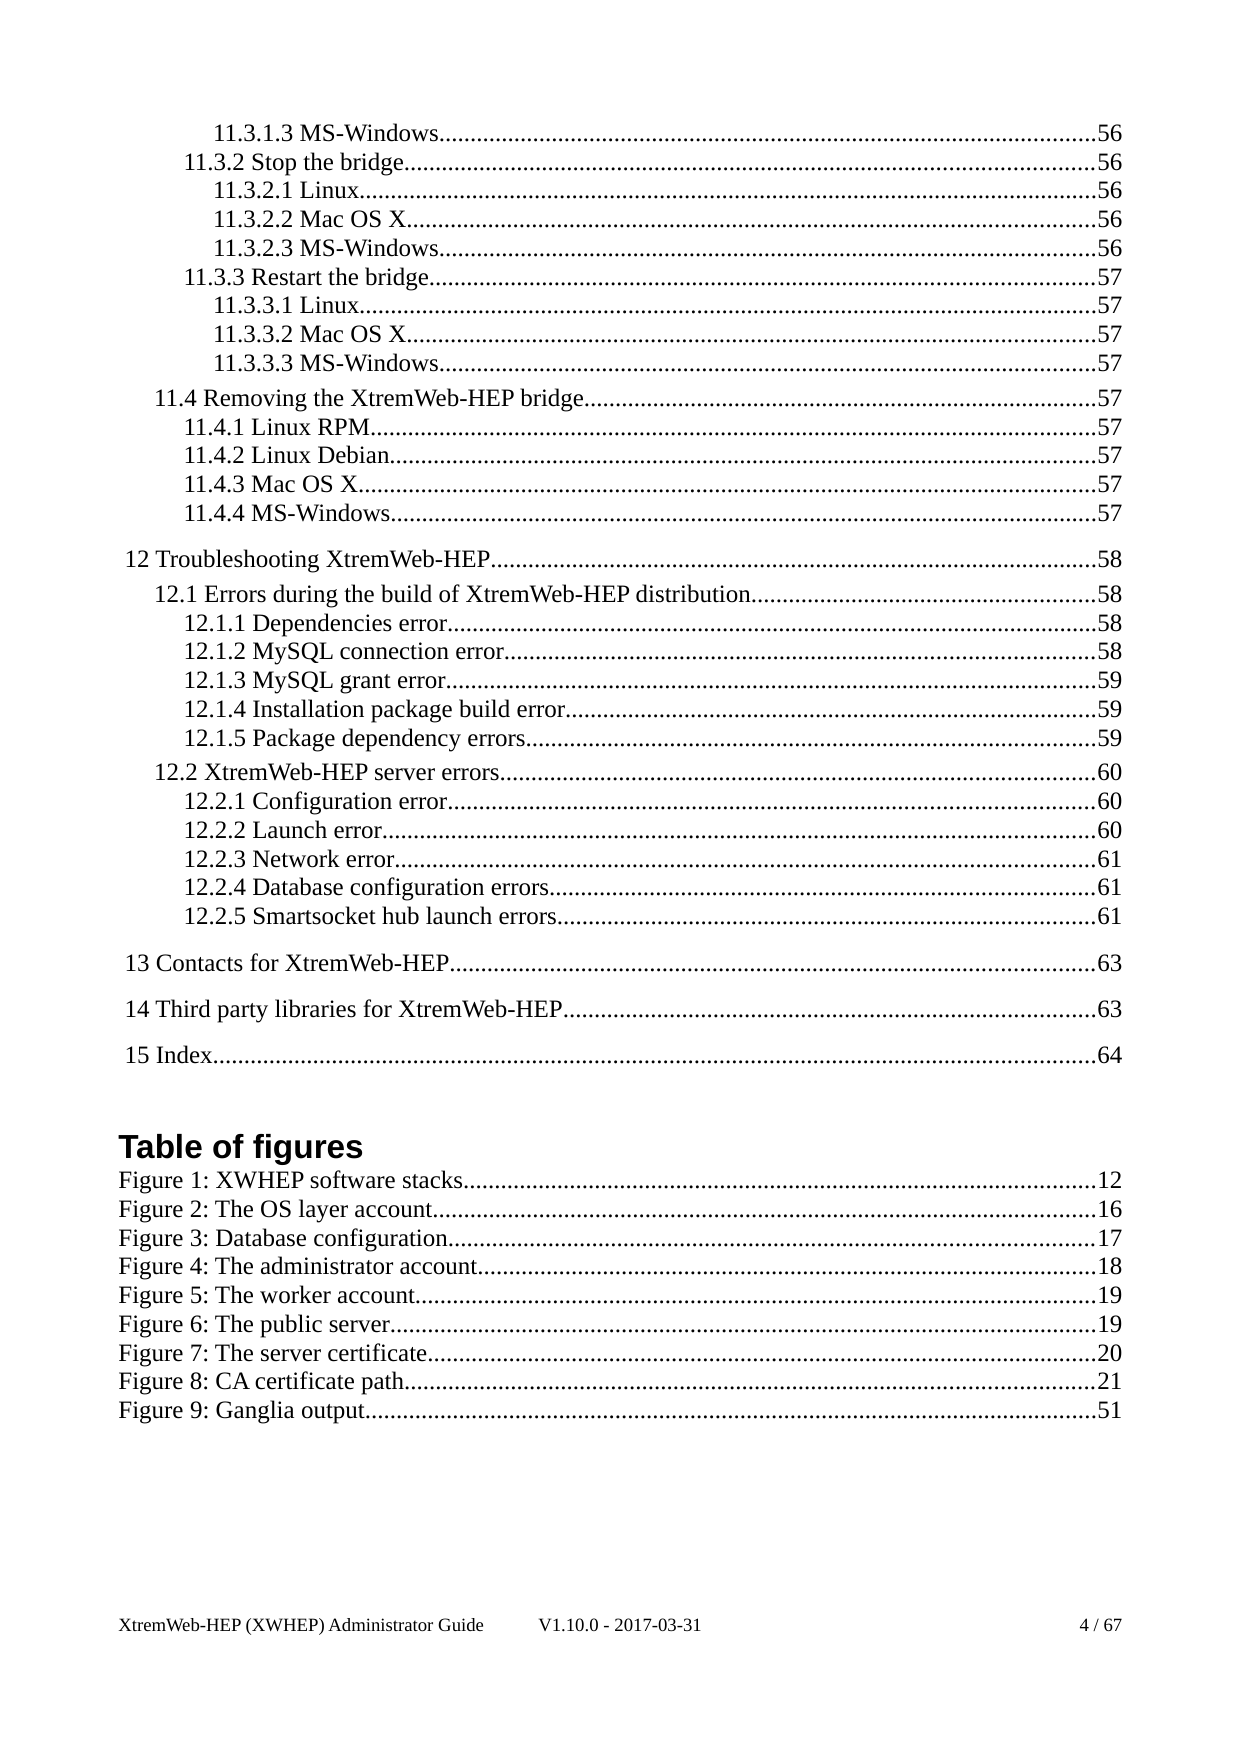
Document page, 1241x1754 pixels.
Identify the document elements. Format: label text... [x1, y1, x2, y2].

text Figure 3: Database configuration 17 [118, 1223, 1122, 1251]
text 11.3.2.3 MS-Windows 56 [207, 233, 1122, 262]
text 11.4.1 Linux RPM 57 [177, 412, 1122, 440]
text Figure 4: The administrator account 18 [118, 1251, 1122, 1280]
text 11.4.4 MS-Windows 57 [177, 498, 1122, 527]
text 12 Troubleshooting XtremWeb-HEP 58 [118, 544, 1122, 573]
text 11.3.3 Restart the bridge 57 [177, 262, 1122, 291]
text Figure 7: The server certificate 20 [118, 1338, 1122, 1366]
text 12.1.4 Installation package build error 59 [177, 694, 1122, 723]
text 11.4.2 Linux Debian 57 [177, 440, 1122, 469]
text Figure 6: The public server 19 [118, 1309, 1122, 1338]
subtitle Table of figures [118, 1127, 1122, 1165]
text 12.2.5 Smartsocket hub launch errors 61 [177, 901, 1122, 930]
text 12.1.5 Package dependency errors 59 [177, 723, 1122, 751]
text 12.1.3 MySQL grant error 59 [177, 665, 1122, 694]
text 11.3.3.1 Linux 57 [207, 291, 1122, 319]
text 12.1 Errors during the build of XtremWeb-HEP distribution 58 [148, 579, 1122, 608]
text 13 Contacts for XtremWeb-HEP 63 [118, 948, 1122, 976]
text 11.3.2.2 Mac OS X 56 [207, 204, 1122, 233]
text 11.4 Removing the XtremWeb-HEP bridge 57 [148, 383, 1122, 412]
text 12.2.4 Database configuration errors 61 [177, 872, 1122, 901]
text 11.3.2 Stop the bridge 56 [177, 147, 1122, 176]
text 15 Index 64 [118, 1041, 1122, 1069]
text 12.1.1 Dependencies error 58 [177, 608, 1122, 636]
text Figure 1: XWHEP software stacks 12 [118, 1165, 1122, 1194]
text 12.2 XtremWeb-HEP server errors 60 [148, 757, 1122, 786]
text 11.3.3.3 MS-Windows 57 [207, 348, 1122, 377]
text Figure 8: CA certificate path 21 [118, 1366, 1122, 1395]
text 12.1.2 MySQL connection error 58 [177, 636, 1122, 665]
text Figure 5: The worker account 19 [118, 1280, 1122, 1309]
text Figure 2: The OS layer account 16 [118, 1194, 1122, 1223]
text Figure 9: Ganglia output 51 [118, 1395, 1122, 1424]
text 14 Third party libraries for XtremWeb-HEP 63 [118, 994, 1122, 1023]
text 11.3.2.1 Linux 56 [207, 176, 1122, 204]
text 12.2.2 Launch error 60 [177, 815, 1122, 844]
text 11.4.3 Mac OS X 57 [177, 469, 1122, 498]
text 11.3.1.3 MS-Windows 56 [207, 118, 1122, 147]
text 12.2.3 Network error 61 [177, 844, 1122, 872]
text 12.2.1 Configuration error 60 [177, 786, 1122, 815]
text 11.3.3.2 Mac OS X 57 [207, 319, 1122, 348]
